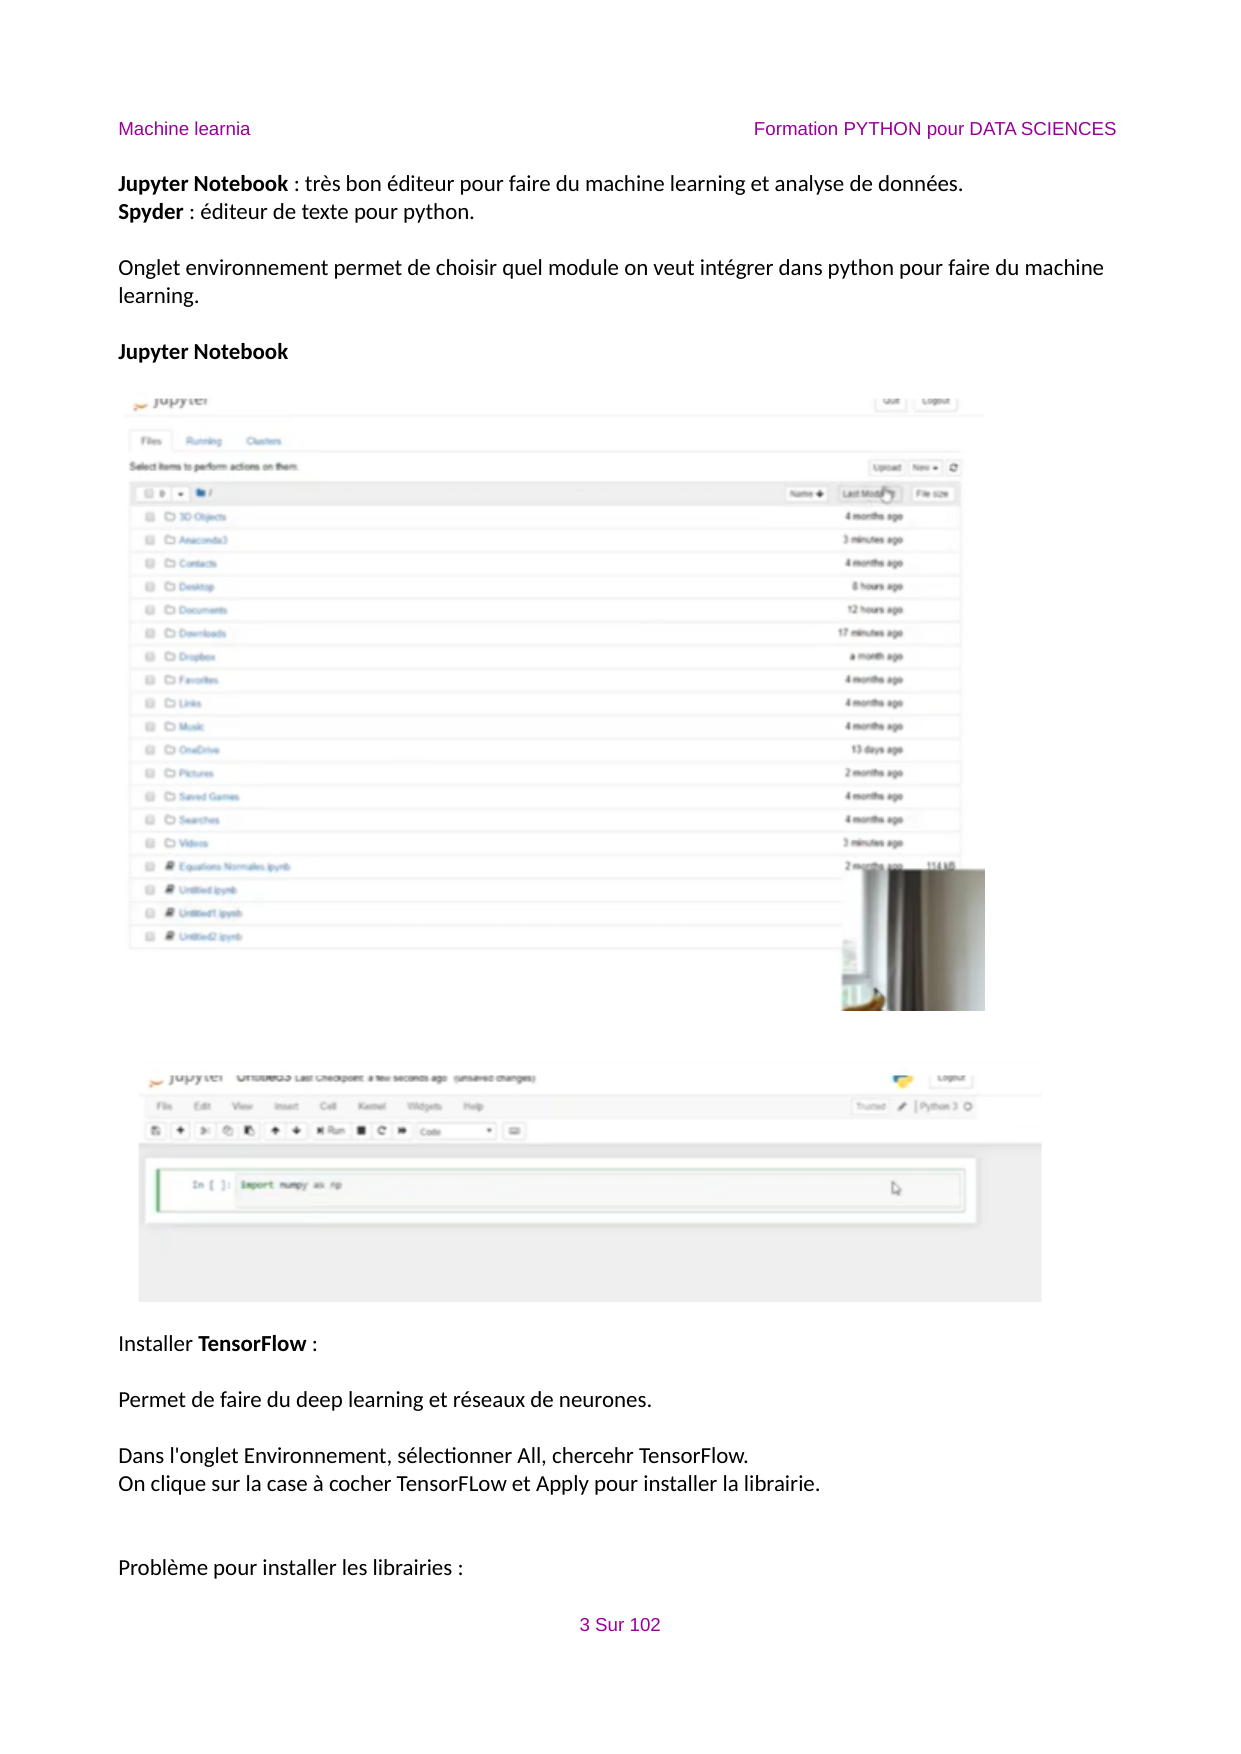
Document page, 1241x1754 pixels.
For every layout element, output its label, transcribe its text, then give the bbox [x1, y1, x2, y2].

text Jupyter Notebook : très bon éditeur pour faire du machine learning et analyse de données. [118, 169, 1122, 197]
text Onglet environnement permet de choisir quel module on veut intégrer dans python pour faire du machine learning. [118, 253, 1122, 309]
picture [124, 389, 985, 1011]
text Permet de faire du deep learning et réseaux de neurones. [118, 1385, 1122, 1413]
text Spyder : éditeur de texte pour python. [118, 197, 1122, 225]
text Installer TensorFlow : [118, 1329, 1122, 1357]
text Problème pour installer les librairies : [118, 1553, 1122, 1582]
text Dans l'onglet Environnement, sélectionner All, chercehr TensorFlow. On clique sur la case à cocher TensorFLow et Apply pour installer la librairie. [118, 1441, 1122, 1497]
text Jupyter Notebook [118, 337, 1122, 365]
picture [138, 1060, 1042, 1302]
